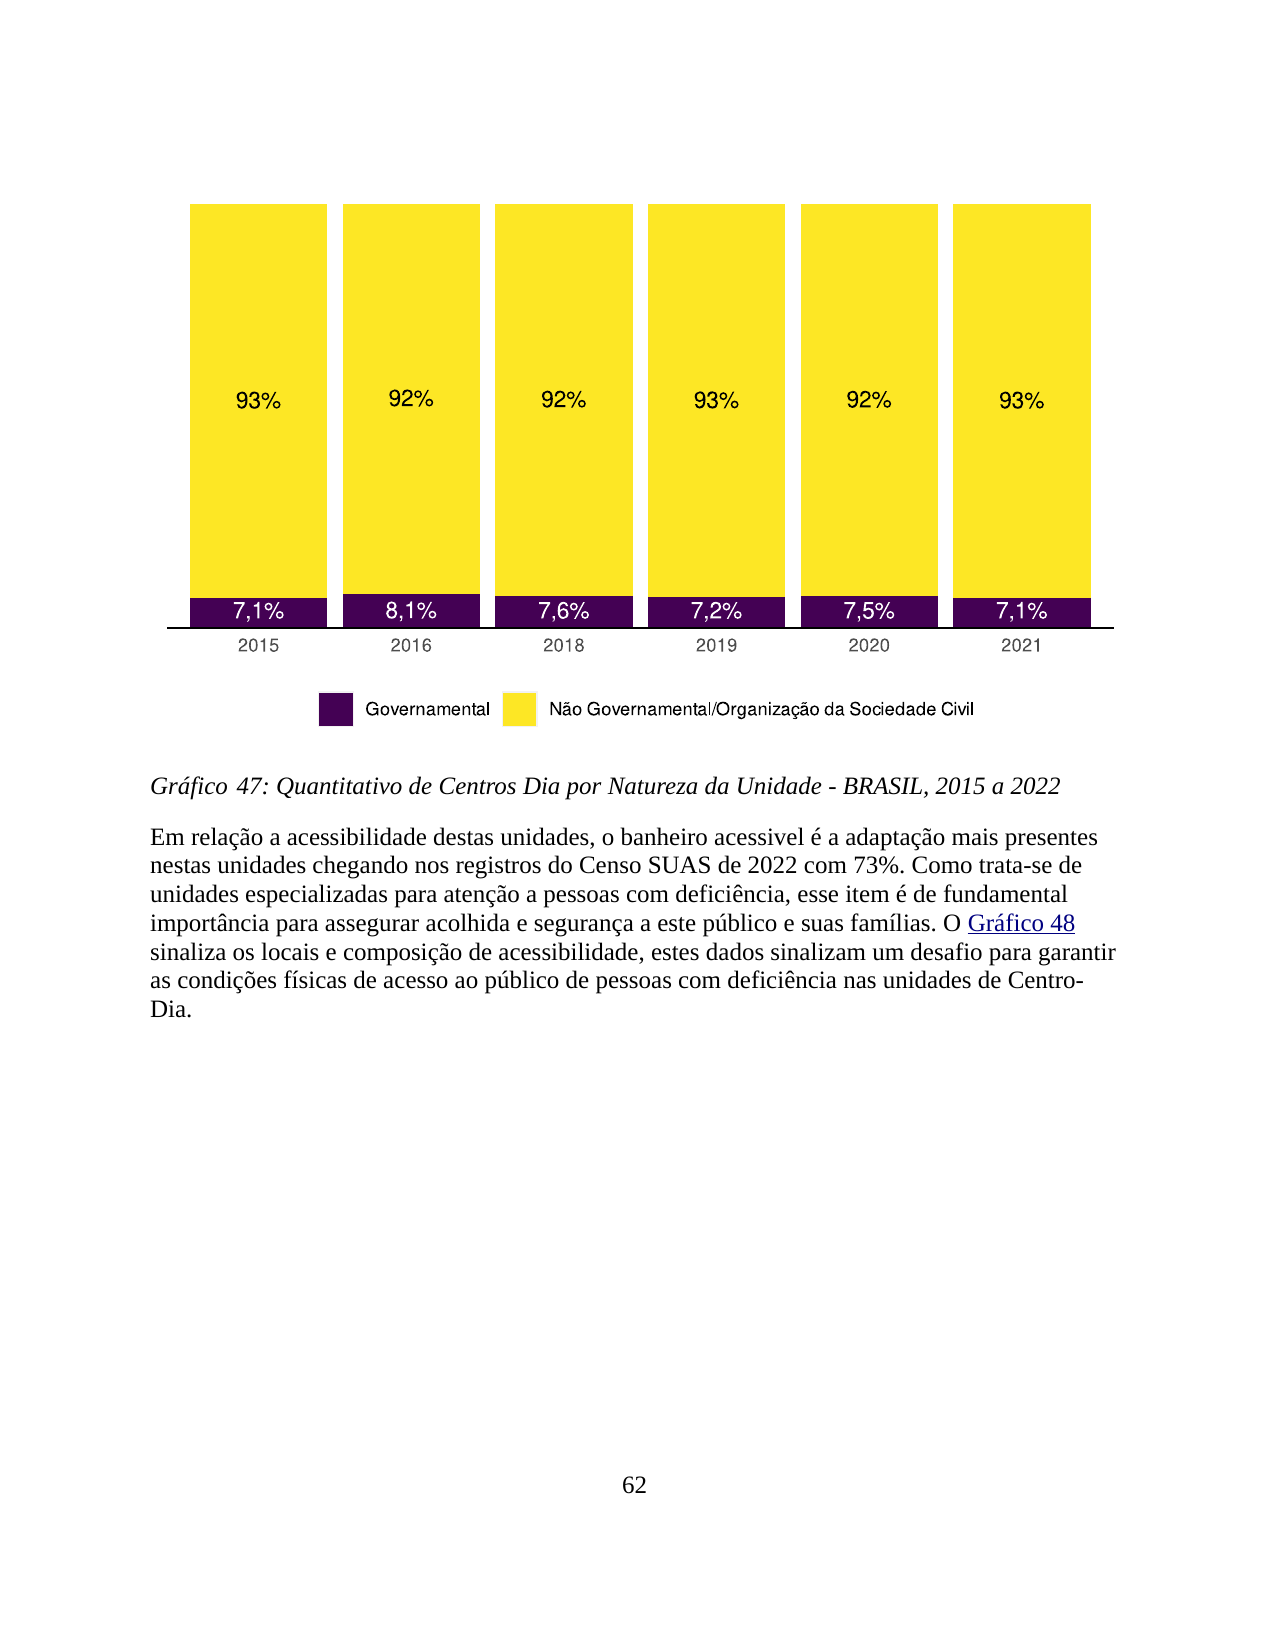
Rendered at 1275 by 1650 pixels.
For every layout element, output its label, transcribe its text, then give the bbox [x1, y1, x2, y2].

text Em relação a acessibilidade destas unidades, o banheiro acessivel é a adaptação mais presentes nestas unidades chegando nos registros do Censo SUAS de 2022 com 73%. Como trata-se de unidades especializadas para atenção a pessoas com deficiência, esse item é de fundamental importância para assegurar acolhida e segurança a este público e suas famílias. O Gráfico 48 sinaliza os locais e composição de acessibilidade, estes dados sinalizam um desafio para garantir as condições físicas de acesso ao público de pessoas com deficiência nas unidades de Centro-Dia. [150, 822, 1125, 1023]
table_header Gráfico 47: Quantitativo de Centros Dia por Natureza da Unidade - BRASIL, 2015 a 2022 [150, 751, 1125, 813]
